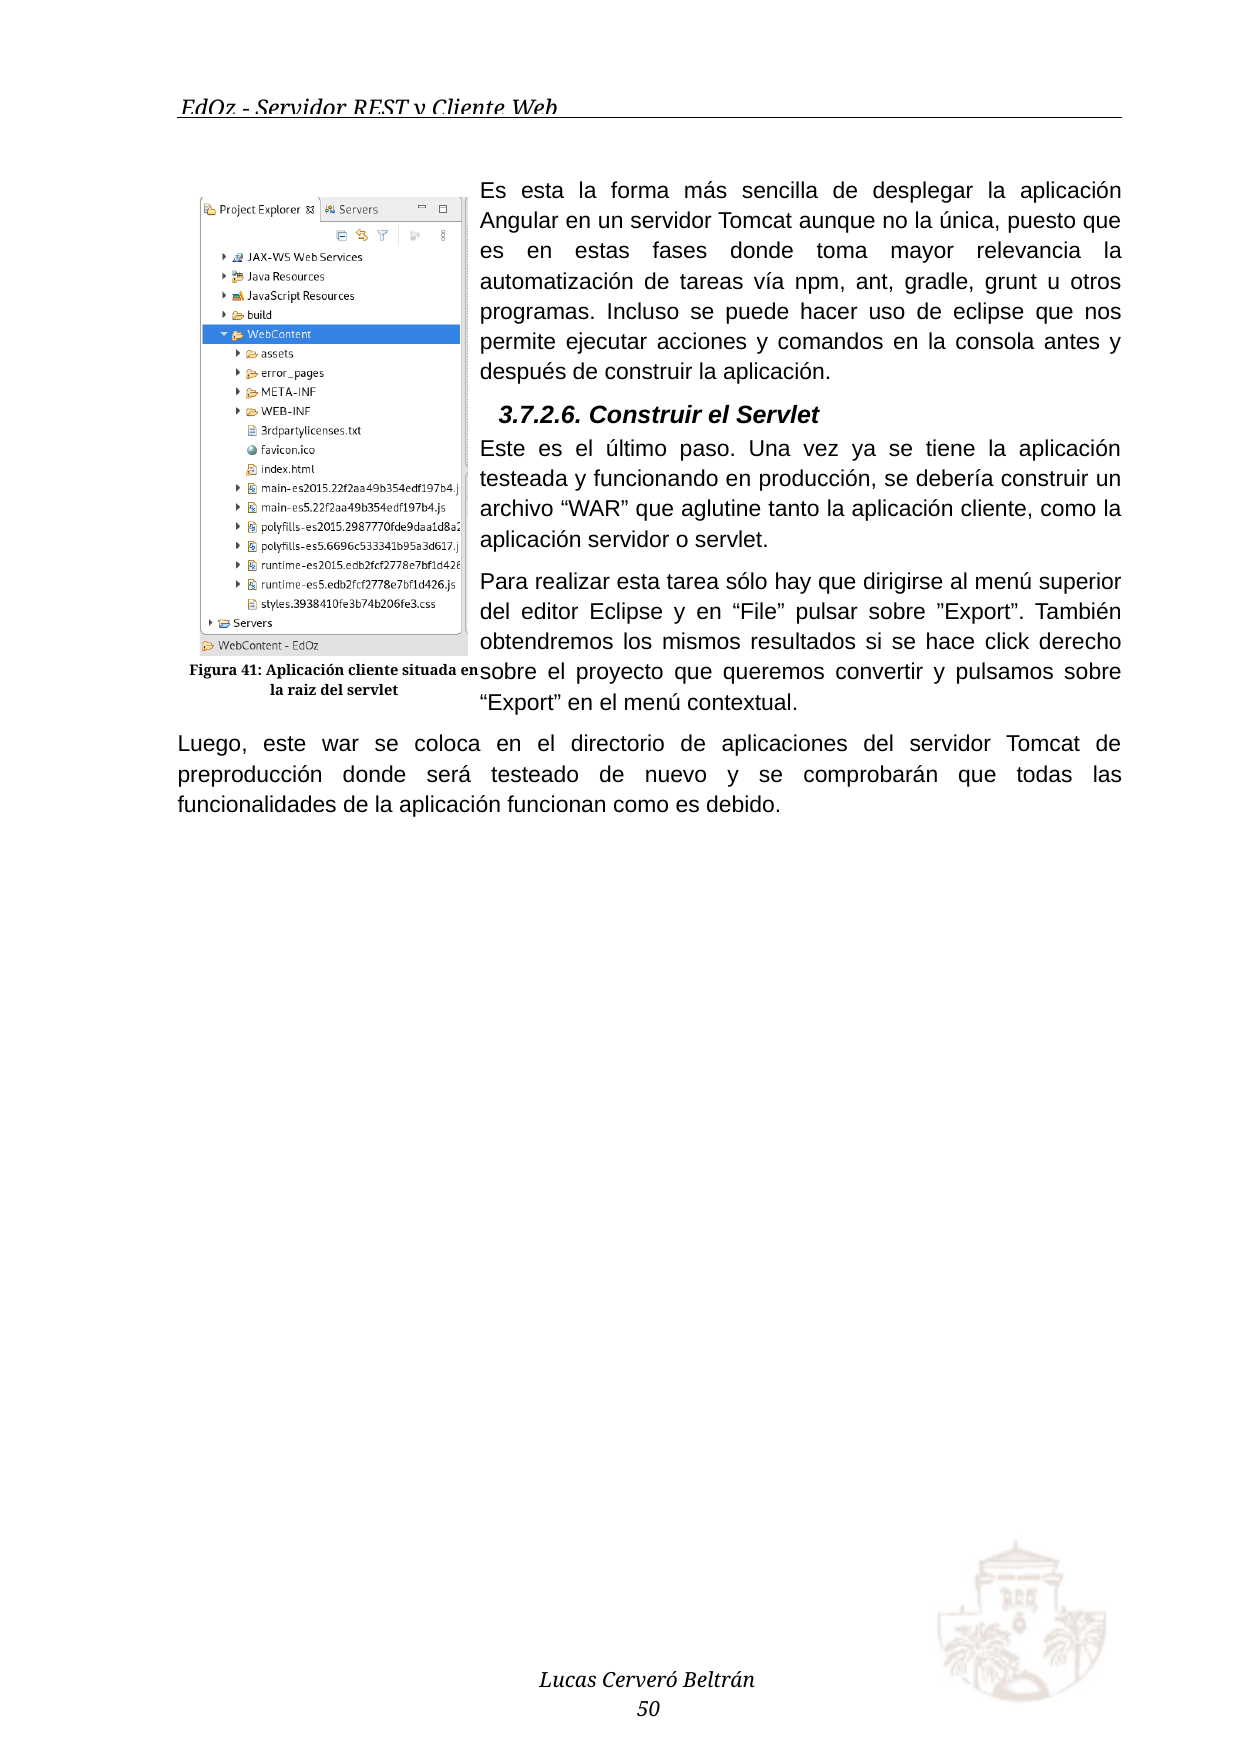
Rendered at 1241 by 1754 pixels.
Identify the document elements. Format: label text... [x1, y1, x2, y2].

picture [199, 197, 468, 656]
text Es esta la forma más sencilla de desplegar la aplicación Angular en un servidor Tomcat aunque no la única, puesto que es en estas fases donde toma mayor relevancia la automatización de tareas vía npm, ant, gradle, grunt u otros programas. Incluso se puede hacer uso de eclipse que nos permite ejecutar acciones y comandos en la consola antes y después de construir la aplicación. [177, 177, 1122, 385]
list Luego, este war se coloca en el directorio de aplicaciones del servidor Tomcat de preproducción donde será testeado de nuevo y se comprobarán que todas las funcionalidades de la aplicación funcionan como es debido. [177, 730, 1122, 817]
list Construir el Servlet [479, 400, 1122, 429]
list Este es el último paso. Una vez ya se tiene la aplicación testeada y funcionando en producción, se debería construir un archivo “WAR” que aglutine tanto la aplicación cliente, como la aplicación servidor o servlet. [479, 435, 1122, 552]
text Figura 41: Aplicación cliente situada en la raiz del servlet [188, 197, 479, 699]
list Para realizar esta tarea sólo hay que dirigirse al menú superior del editor Eclipse y en “File” pulsar sobre ”Export”. También obtendremos los mismos resultados si se hace click derecho sobre el proyecto que queremos convertir y pulsamos sobre “Export” en el menú contextual. [177, 568, 1122, 715]
